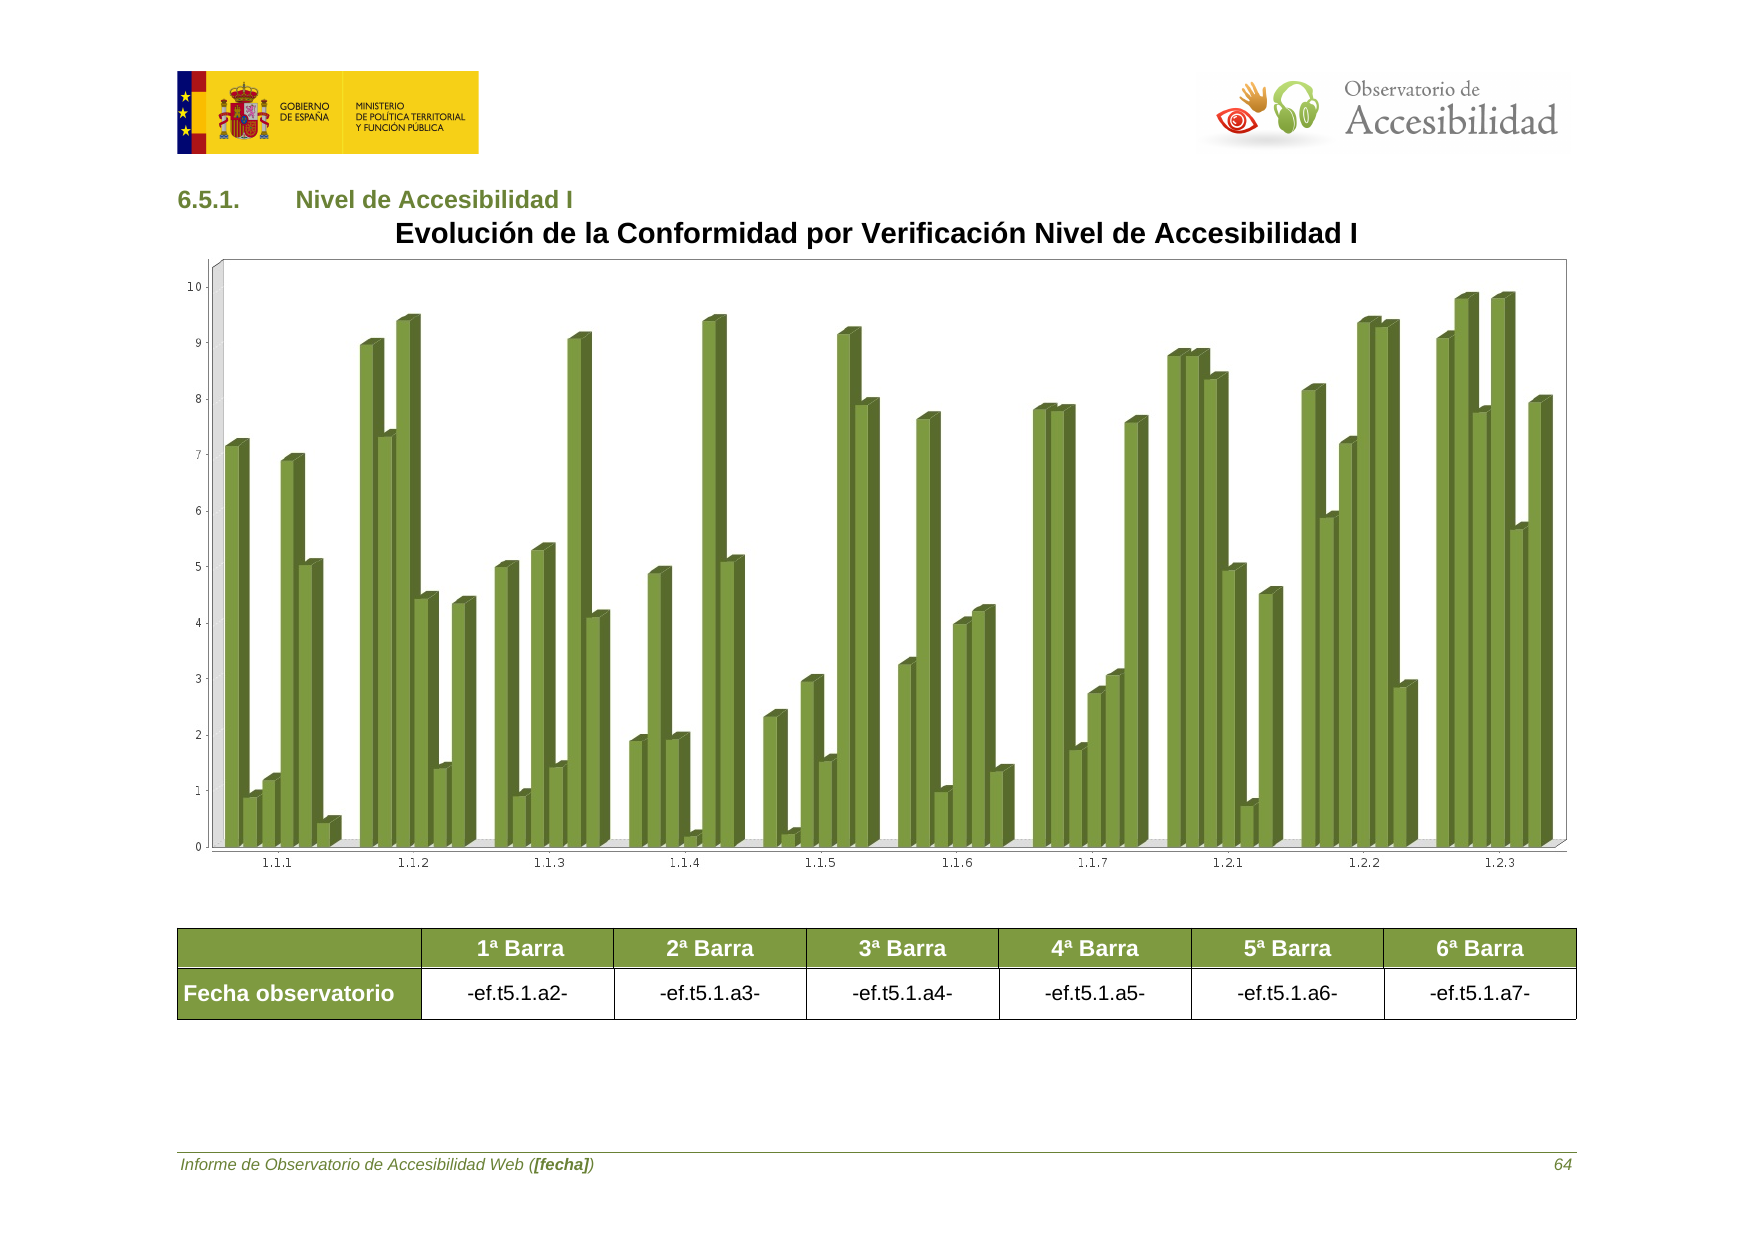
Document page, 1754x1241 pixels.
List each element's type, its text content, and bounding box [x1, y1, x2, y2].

subtitle Nivel de Accesibilidad I [177, 185, 1577, 214]
table_cell Fecha observatorio [178, 969, 421, 1019]
table_header 3ª Barra [807, 929, 998, 967]
table_header 2ª Barra [614, 929, 806, 967]
table_cell -ef.t5.1.a2- [422, 969, 614, 1019]
table_header 1ª Barra [422, 929, 613, 967]
picture [177, 250, 1577, 875]
table_cell -ef.t5.1.a7- [1385, 969, 1576, 1019]
table_cell -ef.t5.1.a6- [1192, 969, 1384, 1019]
picture [177, 71, 479, 154]
table_header 5ª Barra [1192, 929, 1383, 967]
table_cell -ef.t5.1.a3- [615, 969, 806, 1019]
text Evolución de la Conformidad por Verificación Nivel de Accesibilidad I [177, 216, 1577, 250]
table_cell -ef.t5.1.a4- [807, 969, 999, 1019]
table_cell -ef.t5.1.a5- [1000, 969, 1191, 1019]
table_header 6ª Barra [1384, 929, 1576, 967]
table_header 4ª Barra [999, 929, 1191, 967]
table_header [178, 929, 421, 967]
picture [1196, 72, 1572, 154]
